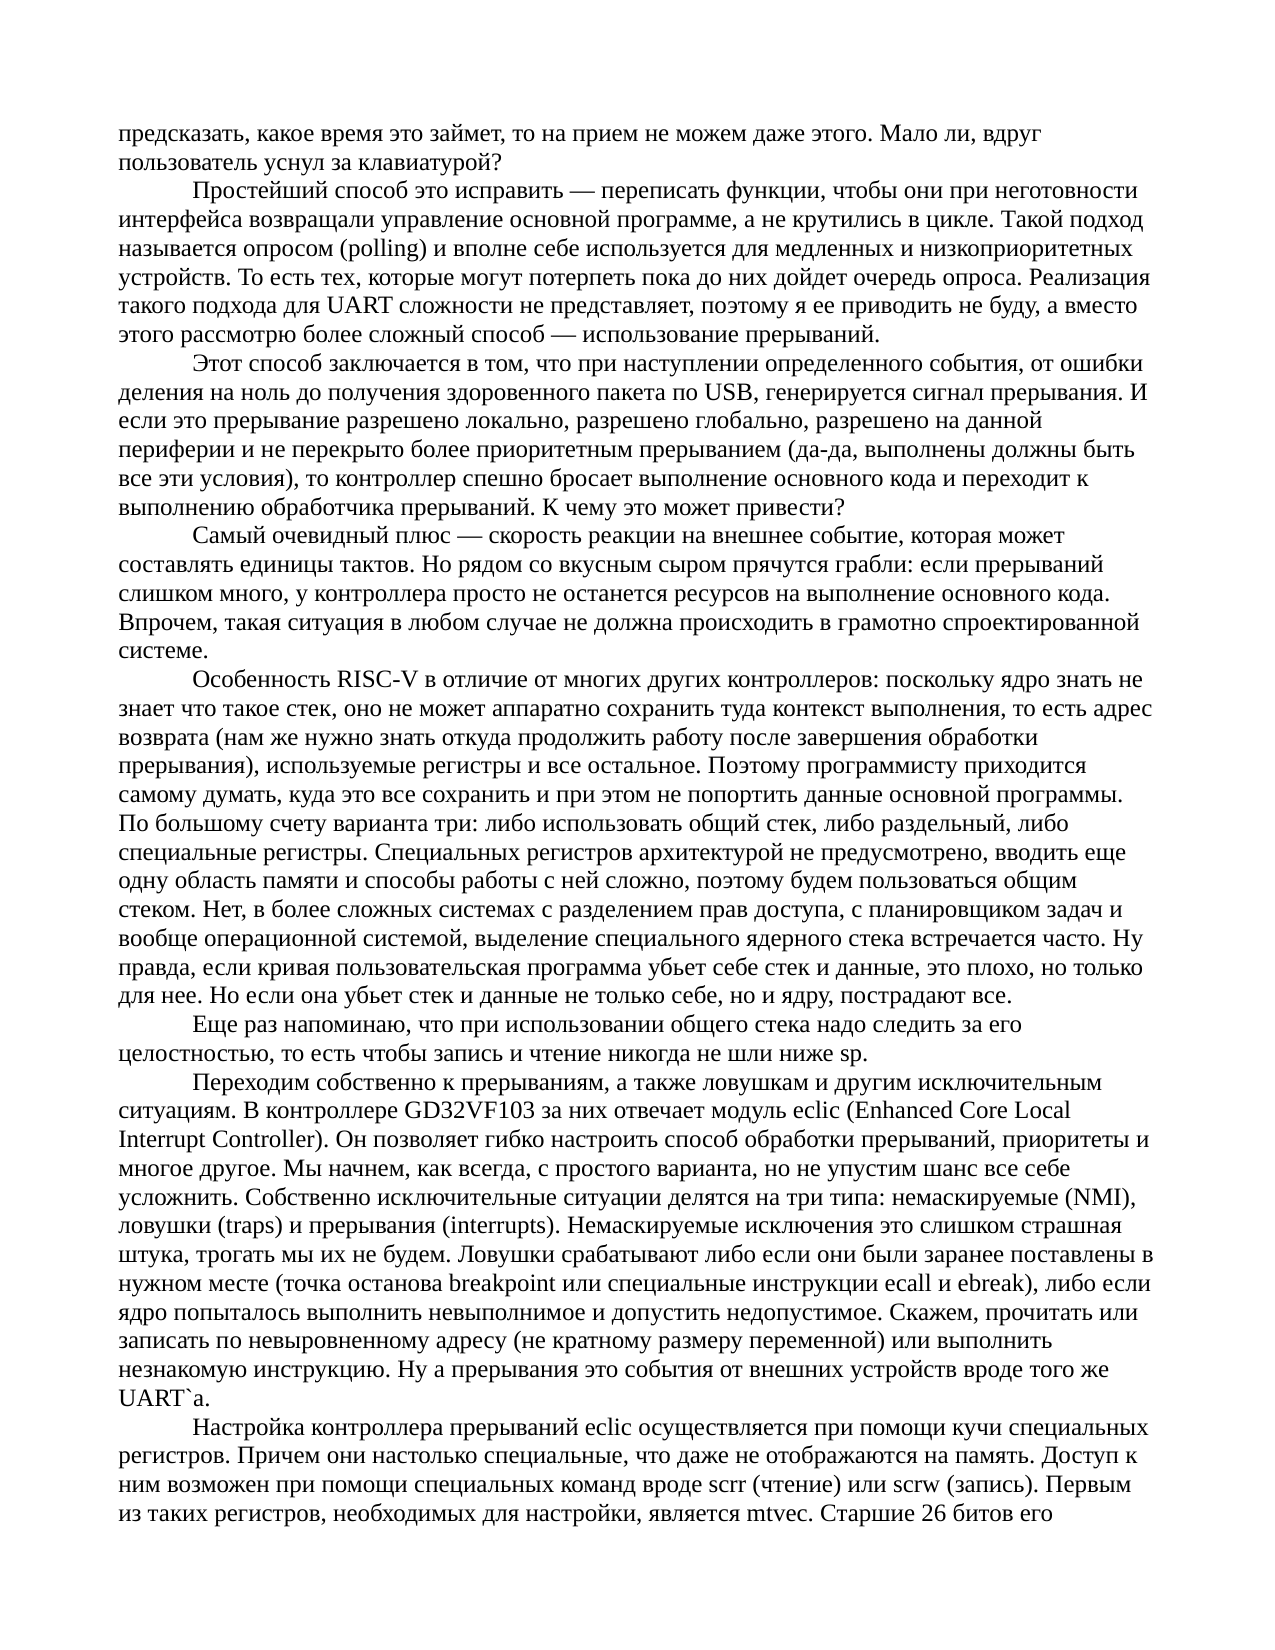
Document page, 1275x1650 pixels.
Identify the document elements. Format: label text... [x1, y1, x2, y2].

text Самый очевидный плюс — скорость реакции на внешнее событие, которая может составлять единицы тактов. Но рядом со вкусным сыром прячутся грабли: если прерываний слишком много, у контроллера просто не останется ресурсов на выполнение основного кода. Впрочем, такая ситуация в любом случае не должна происходить в грамотно спроектированной системе. [118, 521, 1157, 664]
text Простейший способ это исправить — переписать функции, чтобы они при неготовности интерфейса возвращали управление основной программе, а не крутились в цикле. Такой подход называется опросом (polling) и вполне себе используется для медленных и низкоприоритетных устройств. То есть тех, которые могут потерпеть пока до них дойдет очередь опроса. Реализация такого подхода для UART сложности не представляет, поэтому я ее приводить не буду, а вместо этого рассмотрю более сложный способ — использование прерываний. [118, 176, 1157, 348]
text Этот способ заключается в том, что при наступлении определенного события, от ошибки деления на ноль до получения здоровенного пакета по USB, генерируется сигнал прерывания. И если это прерывание разрешено локально, разрешено глобально, разрешено на данной периферии и не перекрыто более приоритетным прерыванием (да-да, выполнены должны быть все эти условия), то контроллер спешно бросает выполнение основного кода и переходит к выполнению обработчика прерываний. К чему это может привести? [118, 348, 1157, 521]
text Еще раз напоминаю, что при использовании общего стека надо следить за его целостностью, то есть чтобы запись и чтение никогда не шли ниже sp. [118, 1009, 1157, 1067]
text Настройка контроллера прерываний eclic осуществляется при помощи кучи специальных регистров. Причем они настолько специальные, что даже не отображаются на память. Доступ к ним возможен при помощи специальных команд вроде scrr (чтение) или scrw (запись). Первым из таких регистров, необходимых для настройки, является mtvec. Старшие 26 битов его [118, 1412, 1157, 1527]
text Особенность RISC-V в отличие от многих других контроллеров: поскольку ядро знать не знает что такое стек, оно не может аппаратно сохранить туда контекст выполнения, то есть адрес возврата (нам же нужно знать откуда продолжить работу после завершения обработки прерывания), используемые регистры и все остальное. Поэтому программисту приходится самому думать, куда это все сохранить и при этом не попортить данные основной программы. По большому счету варианта три: либо использовать общий стек, либо раздельный, либо специальные регистры. Специальных регистров архитектурой не предусмотрено, вводить еще одну область памяти и способы работы с ней сложно, поэтому будем пользоваться общим стеком. Нет, в более сложных системах с разделением прав доступа, с планировщиком задач и вообще операционной системой, выделение специального ядерного стека встречается часто. Ну правда, если кривая пользовательская программа убьет себе стек и данные, это плохо, но только для нее. Но если она убьет стек и данные не только себе, но и ядру, пострадают все. [118, 664, 1157, 1009]
text Переходим собственно к прерываниям, а также ловушкам и другим исключительным ситуациям. В контроллере GD32VF103 за них отвечает модуль eclic (Enhanced Core Local Interrupt Controller). Он позволяет гибко настроить способ обработки прерываний, приоритеты и многое другое. Мы начнем, как всегда, с простого варианта, но не упустим шанс все себе усложнить. Собственно исключительные ситуации делятся на три типа: немаскируемые (NMI), ловушки (traps) и прерывания (interrupts). Немаскируемые исключения это слишком страшная штука, трогать мы их не будем. Ловушки срабатывают либо если они были заранее поставлены в нужном месте (точка останова breakpoint или специальные инструкции ecall и ebreak), либо если ядро попыталось выполнить невыполнимое и допустить недопустимое. Скажем, прочитать или записать по невыровненному адресу (не кратному размеру переменной) или выполнить незнакомую инструкцию. Ну а прерывания это события от внешних устройств вроде того же UART`а. [118, 1067, 1157, 1412]
text предсказать, какое время это займет, то на прием не можем даже этого. Мало ли, вдруг пользователь уснул за клавиатурой? [118, 118, 1157, 176]
